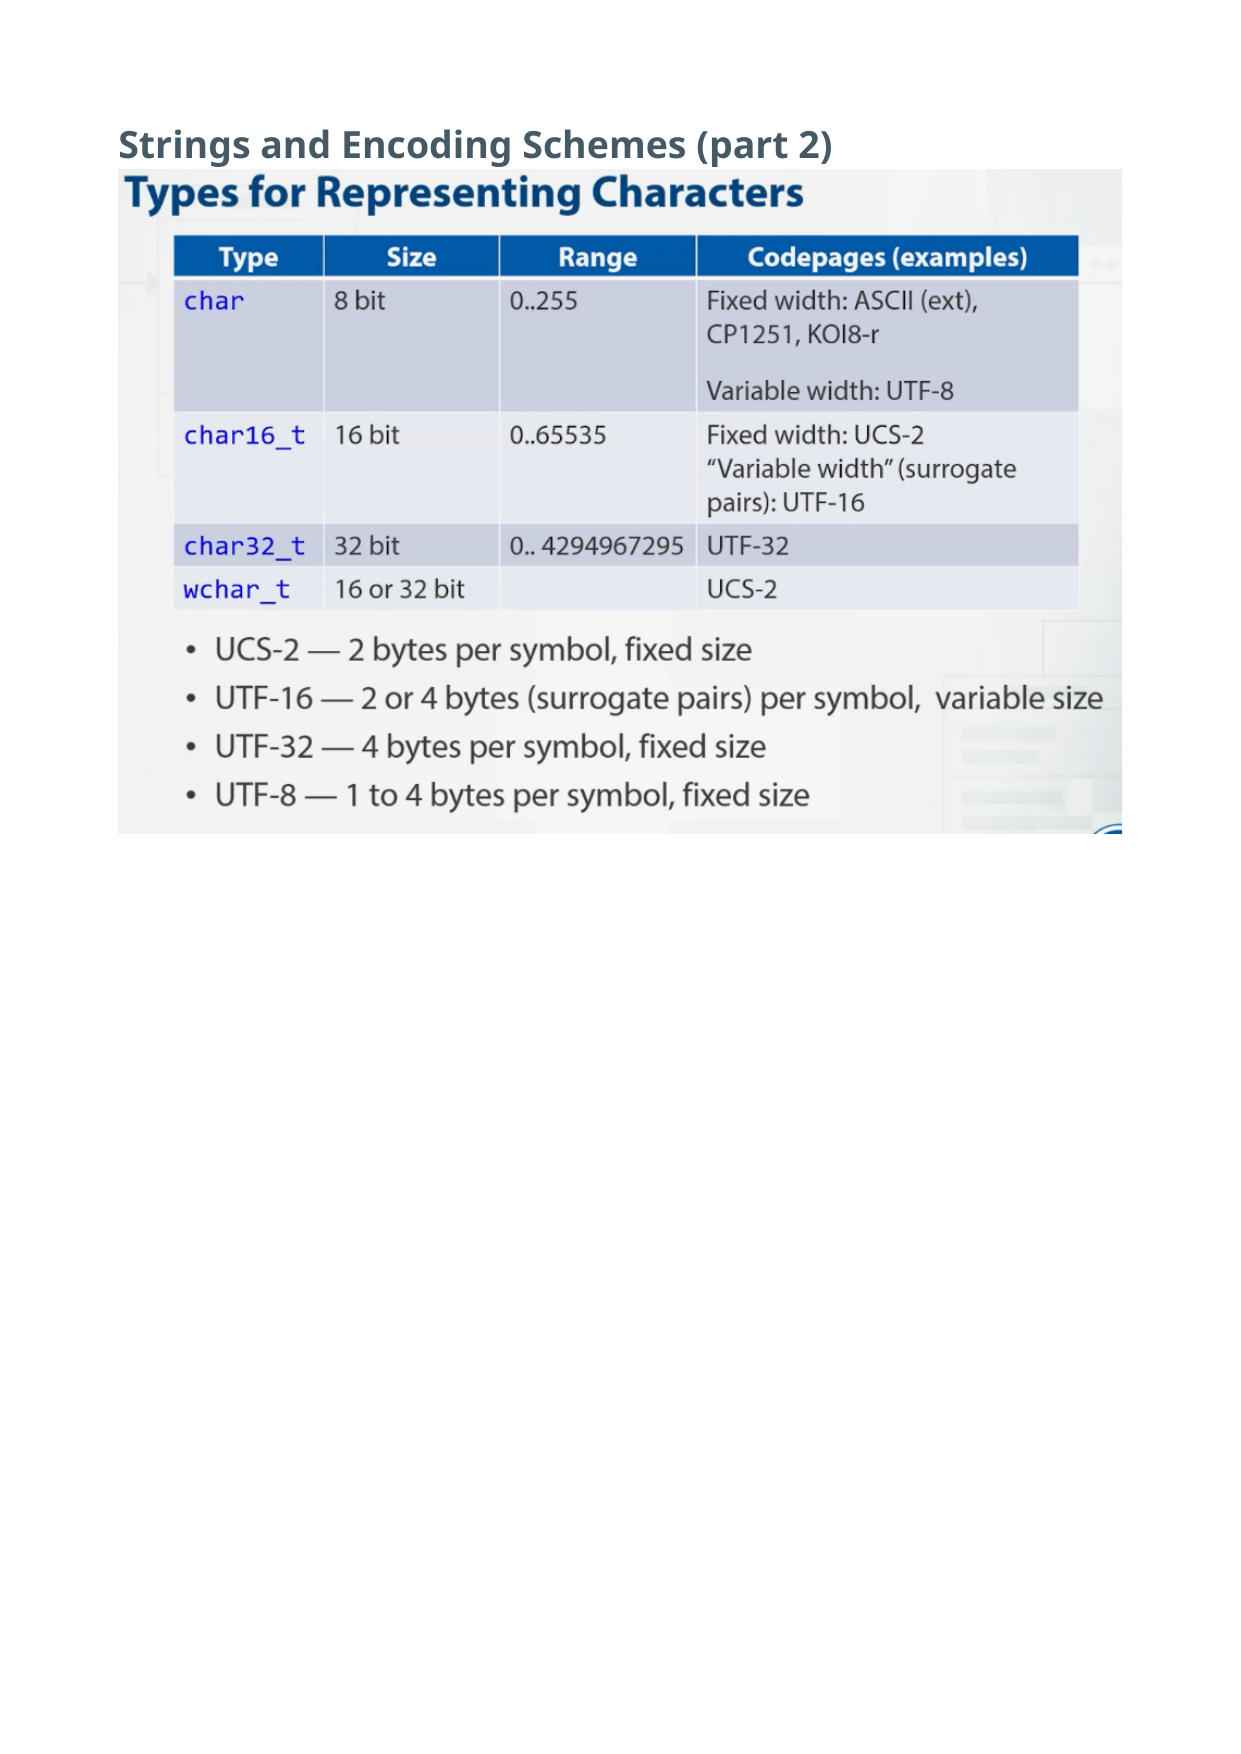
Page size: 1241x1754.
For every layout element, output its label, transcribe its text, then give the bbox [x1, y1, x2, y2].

subtitle Strings and Encoding Schemes (part 2) [118, 118, 1122, 169]
picture [118, 169, 1123, 834]
